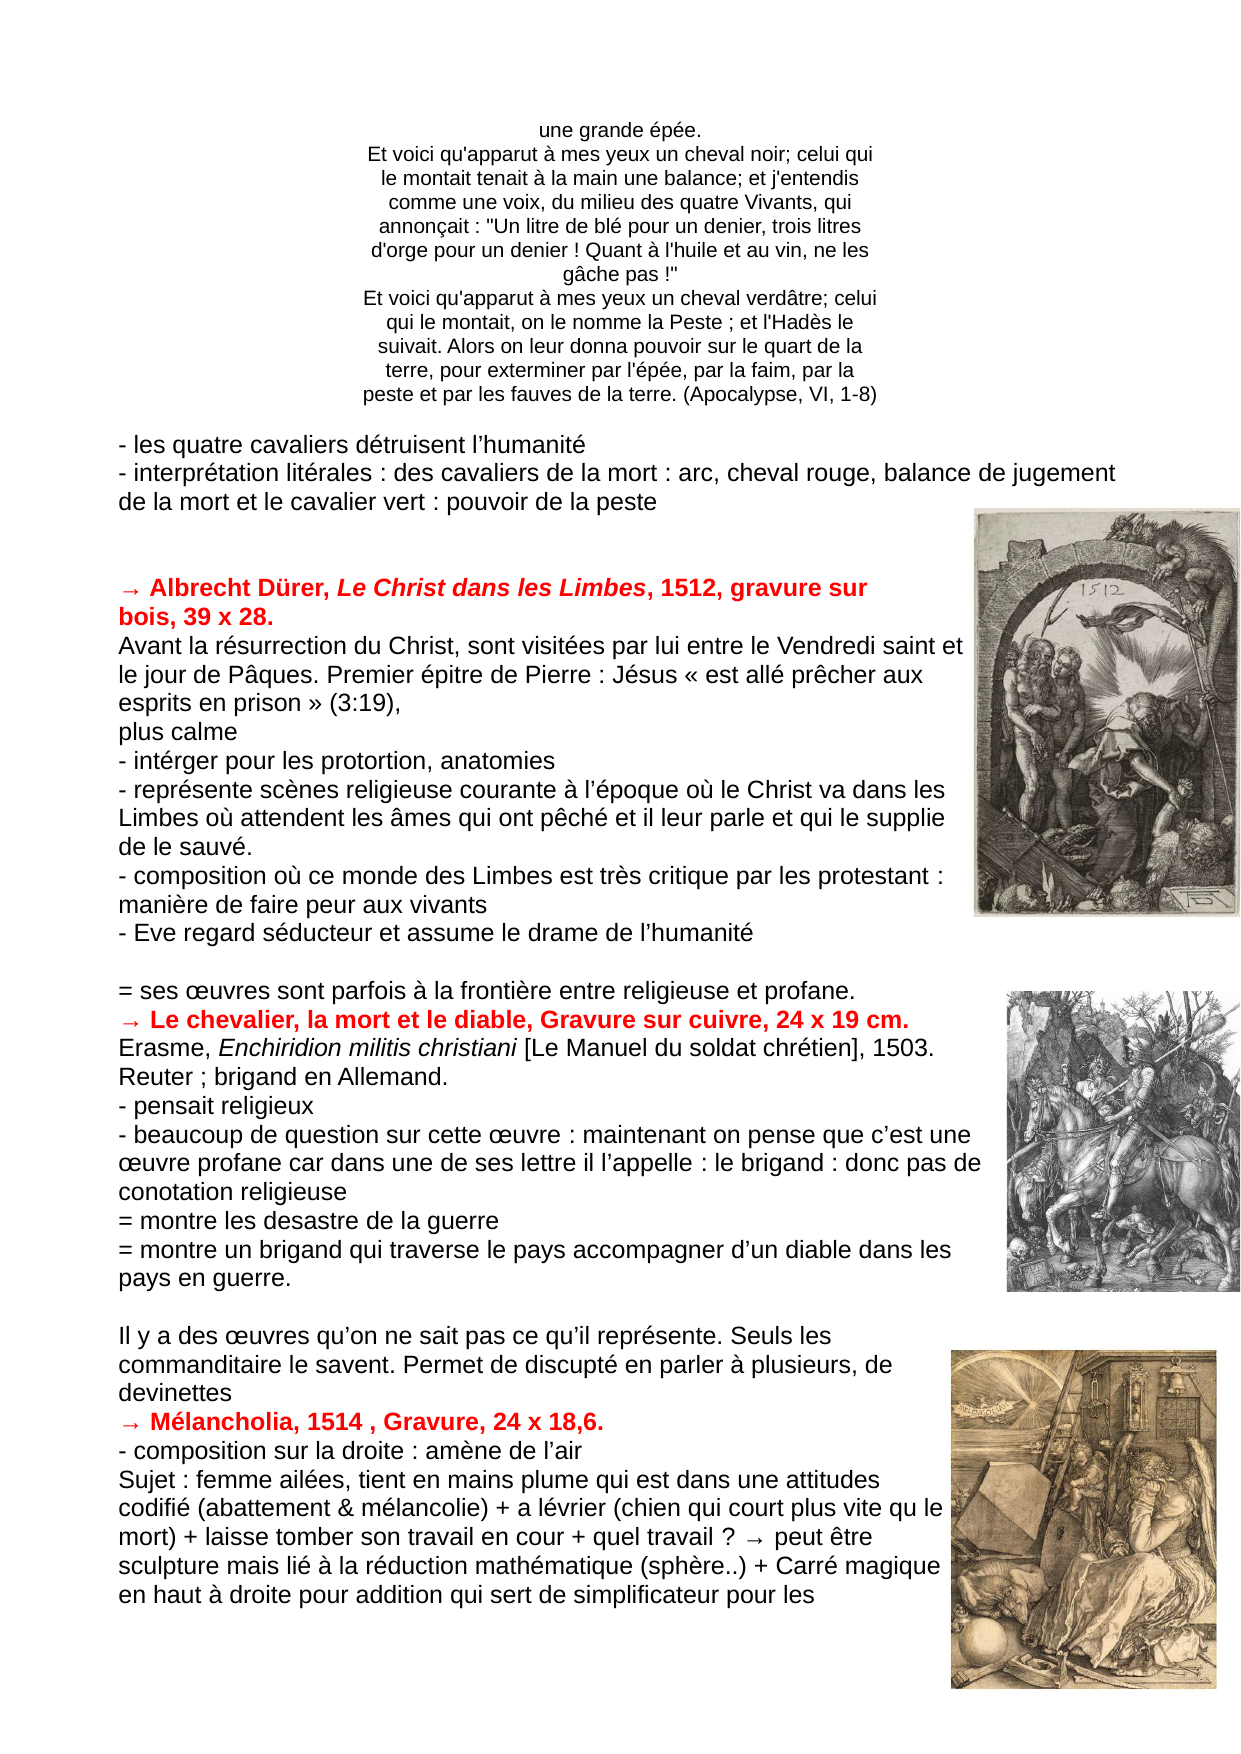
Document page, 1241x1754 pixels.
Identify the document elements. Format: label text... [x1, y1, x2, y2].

text - intérger pour les protortion, anatomies [118, 746, 973, 774]
text = montre un brigand qui traverse le pays accompagner d’un diable dans les pays en guerre. [118, 1234, 1006, 1292]
text Sujet : femme ailées, tient en mains plume qui est dans une attitudes codifié (abattement & mélancolie) + a lévrier (chien qui court plus vite qu le mort) + laisse tomber son travail en cour + quel travail ? → peut être sculpture mais lié à la réduction mathématique (sphère..) + Carré magique en haut à droite pour addition qui sert de simplificateur pour les [118, 1464, 949, 1608]
text - pensait religieux [118, 1091, 1006, 1119]
picture [1006, 991, 1241, 1292]
text Avant la résurrection du Christ, sont visitées par lui entre le Vendredi saint et le jour de Pâques. Premier épitre de Pierre : Jésus « est allé prêcher aux esprits en prison » (3:19), [118, 631, 973, 717]
picture [949, 1348, 1218, 1690]
text le montait tenait à la main une balance; et j'entendis [118, 166, 1122, 190]
text Et voici qu'apparut à mes yeux un cheval noir; celui qui [118, 142, 1122, 166]
text → Albrecht Dürer, Le Christ dans les Limbes, 1512, gravure sur [118, 573, 973, 602]
text Et voici qu'apparut à mes yeux un cheval verdâtre; celui [118, 286, 1122, 310]
text - Eve regard séducteur et assume le drame de l’humanité [118, 918, 1122, 947]
text plus calme [118, 717, 973, 746]
text - beaucoup de question sur cette œuvre : maintenant on pense que c’est une œuvre profane car dans une de ses lettre il l’appelle : le brigand : donc pas de conotation religieuse [118, 1119, 1006, 1206]
text annonçait : "Un litre de blé pour un denier, trois litres [118, 214, 1122, 238]
text bois, 39 x 28. [118, 602, 973, 631]
text - composition où ce monde des Limbes est très critique par les protestant : manière de faire peur aux vivants [118, 861, 1122, 918]
text suivait. Alors on leur donna pouvoir sur le quart de la [118, 334, 1122, 358]
text terre, pour exterminer par l'épée, par la faim, par la [118, 358, 1122, 382]
text - composition sur la droite : amène de l’air [118, 1436, 949, 1464]
text peste et par les fauves de la terre. (Apocalypse, VI, 1-8) [118, 382, 1122, 406]
text Erasme, Enchiridion militis christiani [Le Manuel du soldat chrétien], 1503. Reuter ; brigand en Allemand. [118, 1033, 1006, 1091]
text → Le chevalier, la mort et le diable, Gravure sur cuivre, 24 x 19 cm. [118, 1004, 1006, 1033]
text - interprétation litérales : des cavaliers de la mort : arc, cheval rouge, balance de jugement de la mort et le cavalier vert : pouvoir de la peste [118, 458, 1122, 516]
text une grande épée. [118, 118, 1122, 142]
text Il y a des œuvres qu’on ne sait pas ce qu’il représente. Seuls les commanditaire le savent. Permet de discupté en parler à plusieurs, de devinettes [118, 1321, 1122, 1407]
text - représente scènes religieuse courante à l’époque où le Christ va dans les Limbes où attendent les âmes qui ont pêché et il leur parle et qui le supplie de le sauvé. [118, 774, 973, 861]
text = ses œuvres sont parfois à la frontière entre religieuse et profane. [118, 976, 1122, 1004]
text comme une voix, du milieu des quatre Vivants, qui [118, 190, 1122, 214]
text gâche pas !" [118, 262, 1122, 286]
text = montre les desastre de la guerre [118, 1206, 1006, 1234]
picture [973, 508, 1241, 917]
text d'orge pour un denier ! Quant à l'huile et au vin, ne les [118, 238, 1122, 262]
text - les quatre cavaliers détruisent l’humanité [118, 429, 1122, 458]
text qui le montait, on le nomme la Peste ; et l'Hadès le [118, 310, 1122, 334]
text → Mélancholia, 1514 , Gravure, 24 x 18,6. [118, 1407, 949, 1436]
